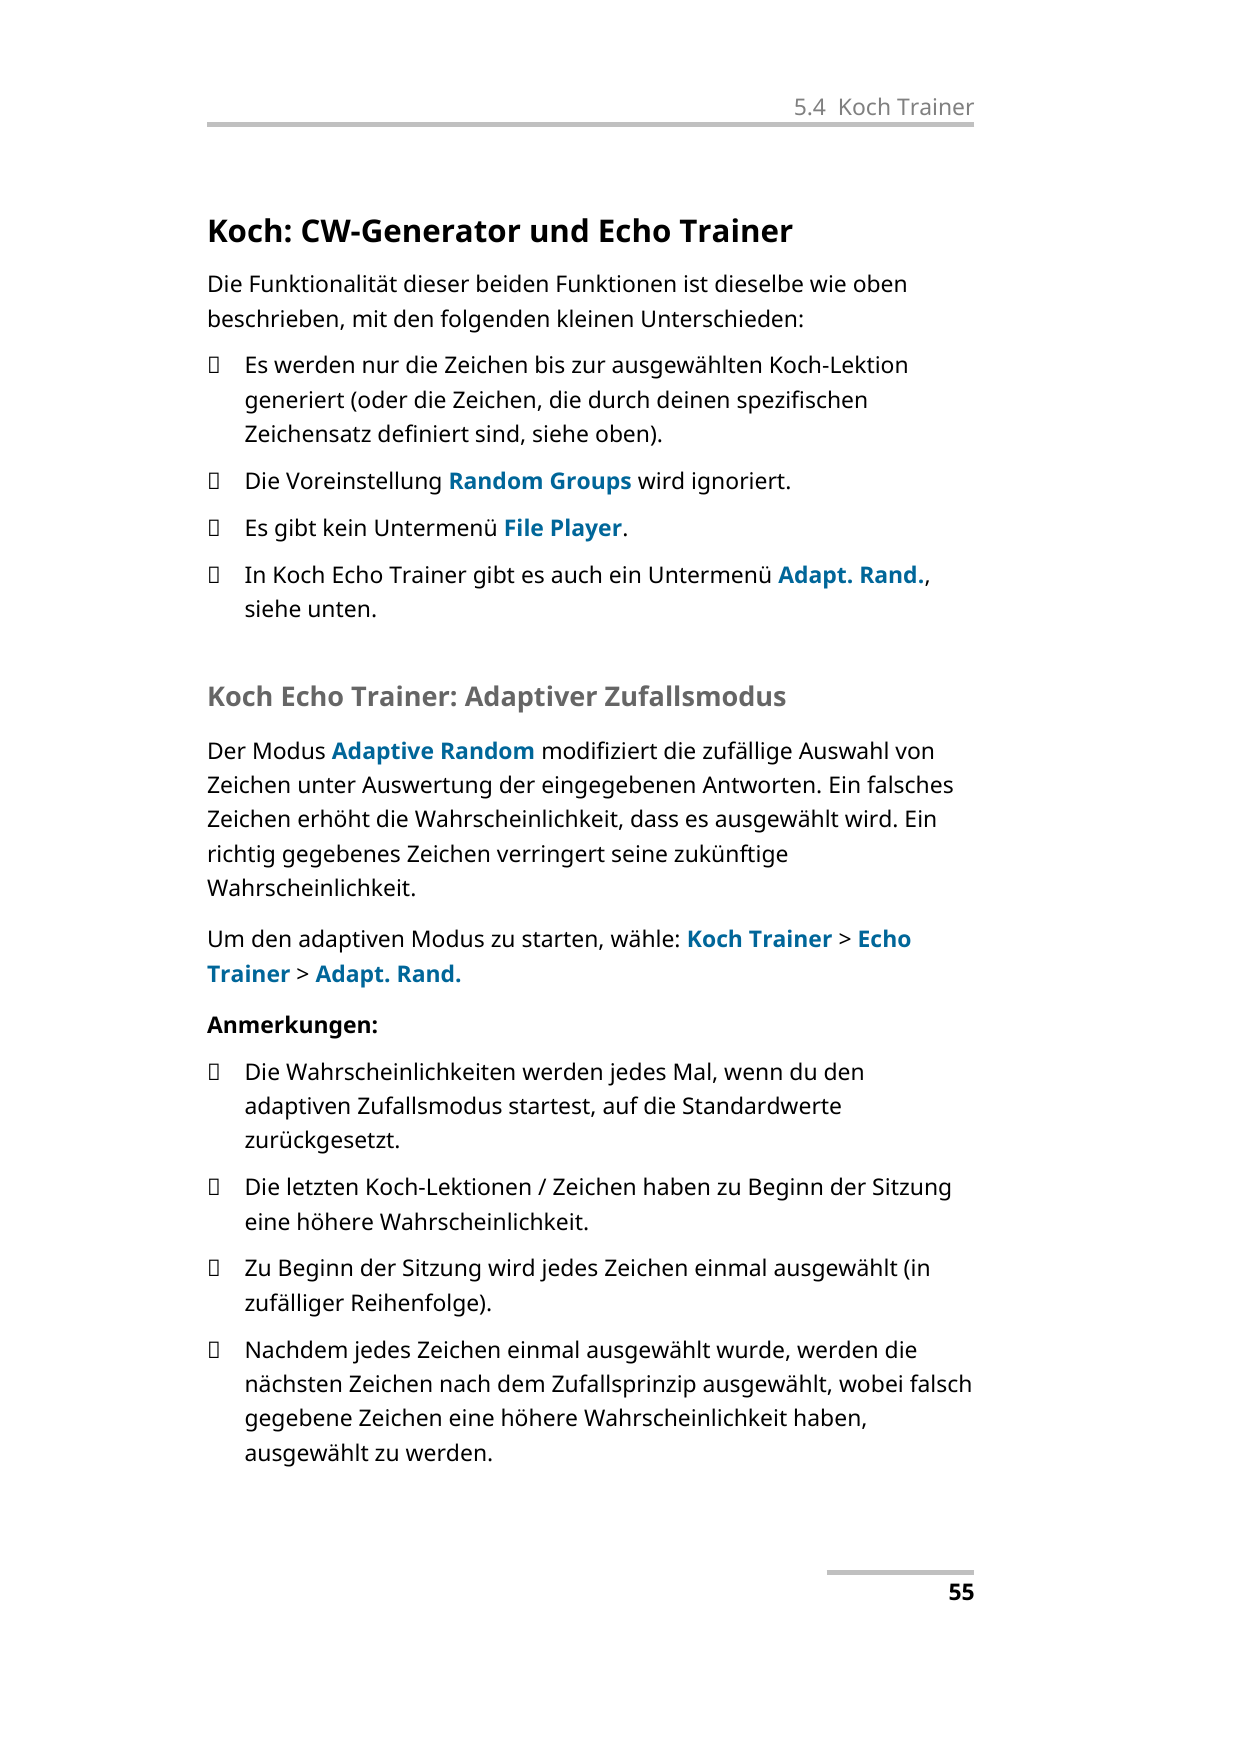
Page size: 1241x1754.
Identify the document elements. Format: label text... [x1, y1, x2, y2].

text Anmerkungen: [207, 1009, 974, 1040]
list Zu Beginn der Sitzung wird jedes Zeichen einmal ausgewählt (in zufälliger Reihenfolge). [207, 1252, 974, 1318]
list Die Voreinstellung Random Groups wird ignoriert. [207, 465, 974, 496]
list In Koch Echo Trainer gibt es auch ein Untermenü Adapt. Rand., siehe unten. [207, 559, 974, 624]
text Der Modus Adaptive Random modifiziert die zufällige Auswahl von Zeichen unter Auswertung der eingegebenen Antworten. Ein falsches Zeichen erhöht die Wahrscheinlichkeit, dass es ausgewählt wird. Ein richtig gegebenes Zeichen verringert seine zukünftige Wahrscheinlichkeit. [207, 735, 974, 903]
list Es gibt kein Untermenü File Player. [207, 512, 974, 543]
list Die Wahrscheinlichkeiten werden jedes Mal, wenn du den adaptiven Zufallsmodus startest, auf die Standardwerte zurückgesetzt. [207, 1056, 974, 1156]
list Es werden nur die Zeichen bis zur ausgewählten Koch-Lektion generiert (oder die Zeichen, die durch deinen spezifischen Zeichensatz definiert sind, siehe oben). [207, 349, 974, 449]
subtitle Koch: CW-Generator und Echo Trainer [207, 207, 974, 251]
list Nachdem jedes Zeichen einmal ausgewählt wurde, werden die nächsten Zeichen nach dem Zufallsprinzip ausgewählt, wobei falsch gegebene Zeichen eine höhere Wahrscheinlichkeit haben, ausgewählt zu werden. [207, 1334, 974, 1468]
text Koch Echo Trainer: Adaptiver Zufallsmodus [207, 677, 974, 714]
list Die letzten Koch-Lektionen / Zeichen haben zu Beginn der Sitzung eine höhere Wahrscheinlichkeit. [207, 1171, 974, 1237]
text Um den adaptiven Modus zu starten, wähle: Koch Trainer > Echo Trainer > Adapt. Rand. [207, 923, 974, 989]
text Die Funktionalität dieser beiden Funktionen ist dieselbe wie oben beschrieben, mit den folgenden kleinen Unterschieden: [207, 268, 974, 334]
